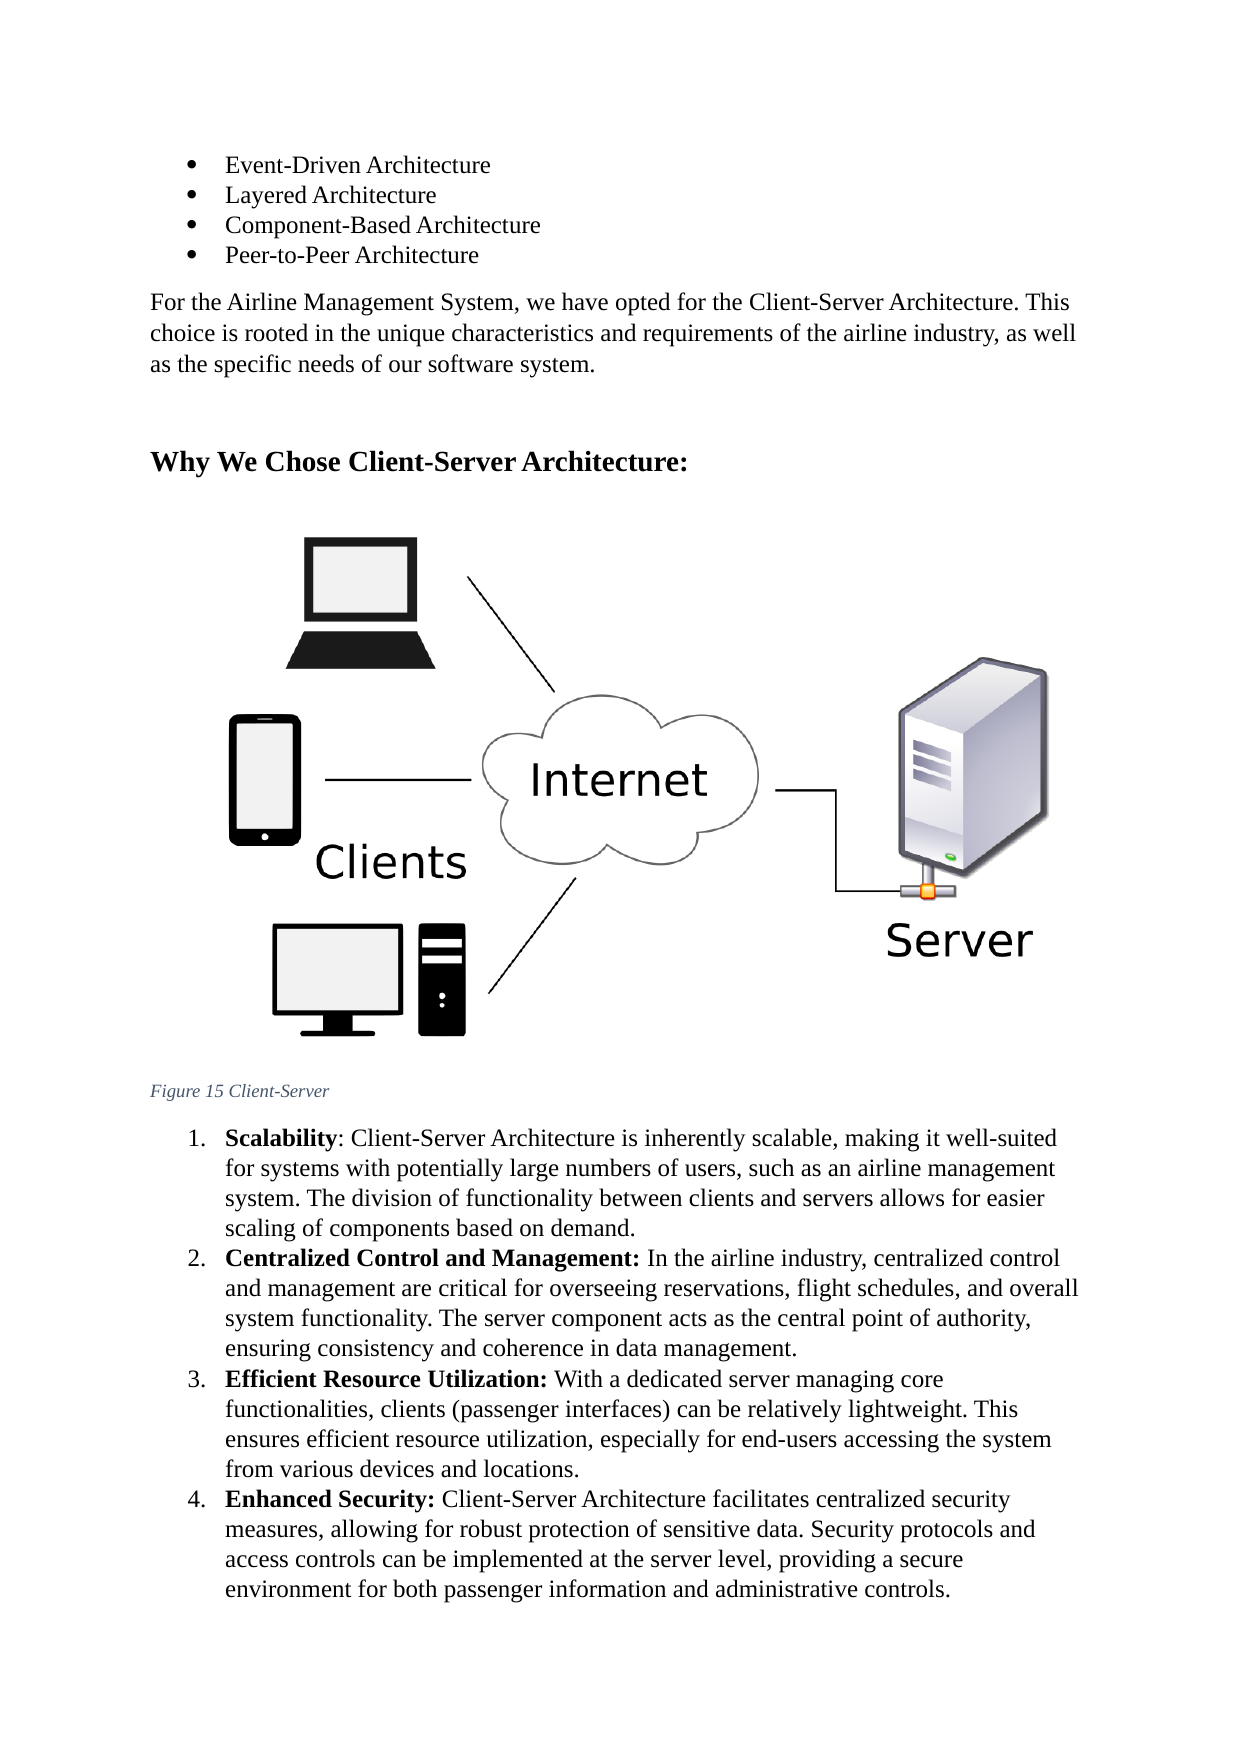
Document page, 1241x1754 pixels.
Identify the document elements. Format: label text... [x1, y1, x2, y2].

text Why We Chose Client-Server Architecture: [150, 444, 1090, 478]
list Layered Architecture [187, 180, 1090, 209]
picture [150, 497, 1089, 1062]
list Scalability: Client-Server Architecture is inherently scalable, making it well-suited for systems with potentially large numbers of users, such as an airline management system. The division of functionality between clients and servers allows for easier scaling of components based on demand. [187, 1123, 1090, 1242]
list Enhanced Security: Client-Server Architecture facilitates centralized security measures, allowing for robust protection of sensitive data. Security protocols and access controls can be implemented at the server level, providing a secure environment for both passenger information and administrative controls. [187, 1484, 1090, 1603]
list Centralized Control and Management: In the airline industry, centralized control and management are critical for overseeing reservations, flight schedules, and overall system functionality. The server component acts as the central point of authority, ensuring consistency and coherence in data management. [187, 1243, 1090, 1362]
list Component-Based Architecture [187, 210, 1090, 239]
text Figure 15 Client-Server [150, 1080, 1090, 1102]
list Event-Driven Architecture [187, 150, 1090, 179]
list Peer-to-Peer Architecture [187, 240, 1090, 269]
list Efficient Resource Utilization: With a dedicated server managing core functionalities, clients (passenger interfaces) can be relatively lightweight. This ensures efficient resource utilization, especially for end-users accessing the system from various devices and locations. [187, 1364, 1090, 1483]
text For the Airline Management System, we have opted for the Client-Server Architecture. This choice is rooted in the unique characteristics and requirements of the airline industry, as well as the specific needs of our software system. [150, 287, 1090, 378]
